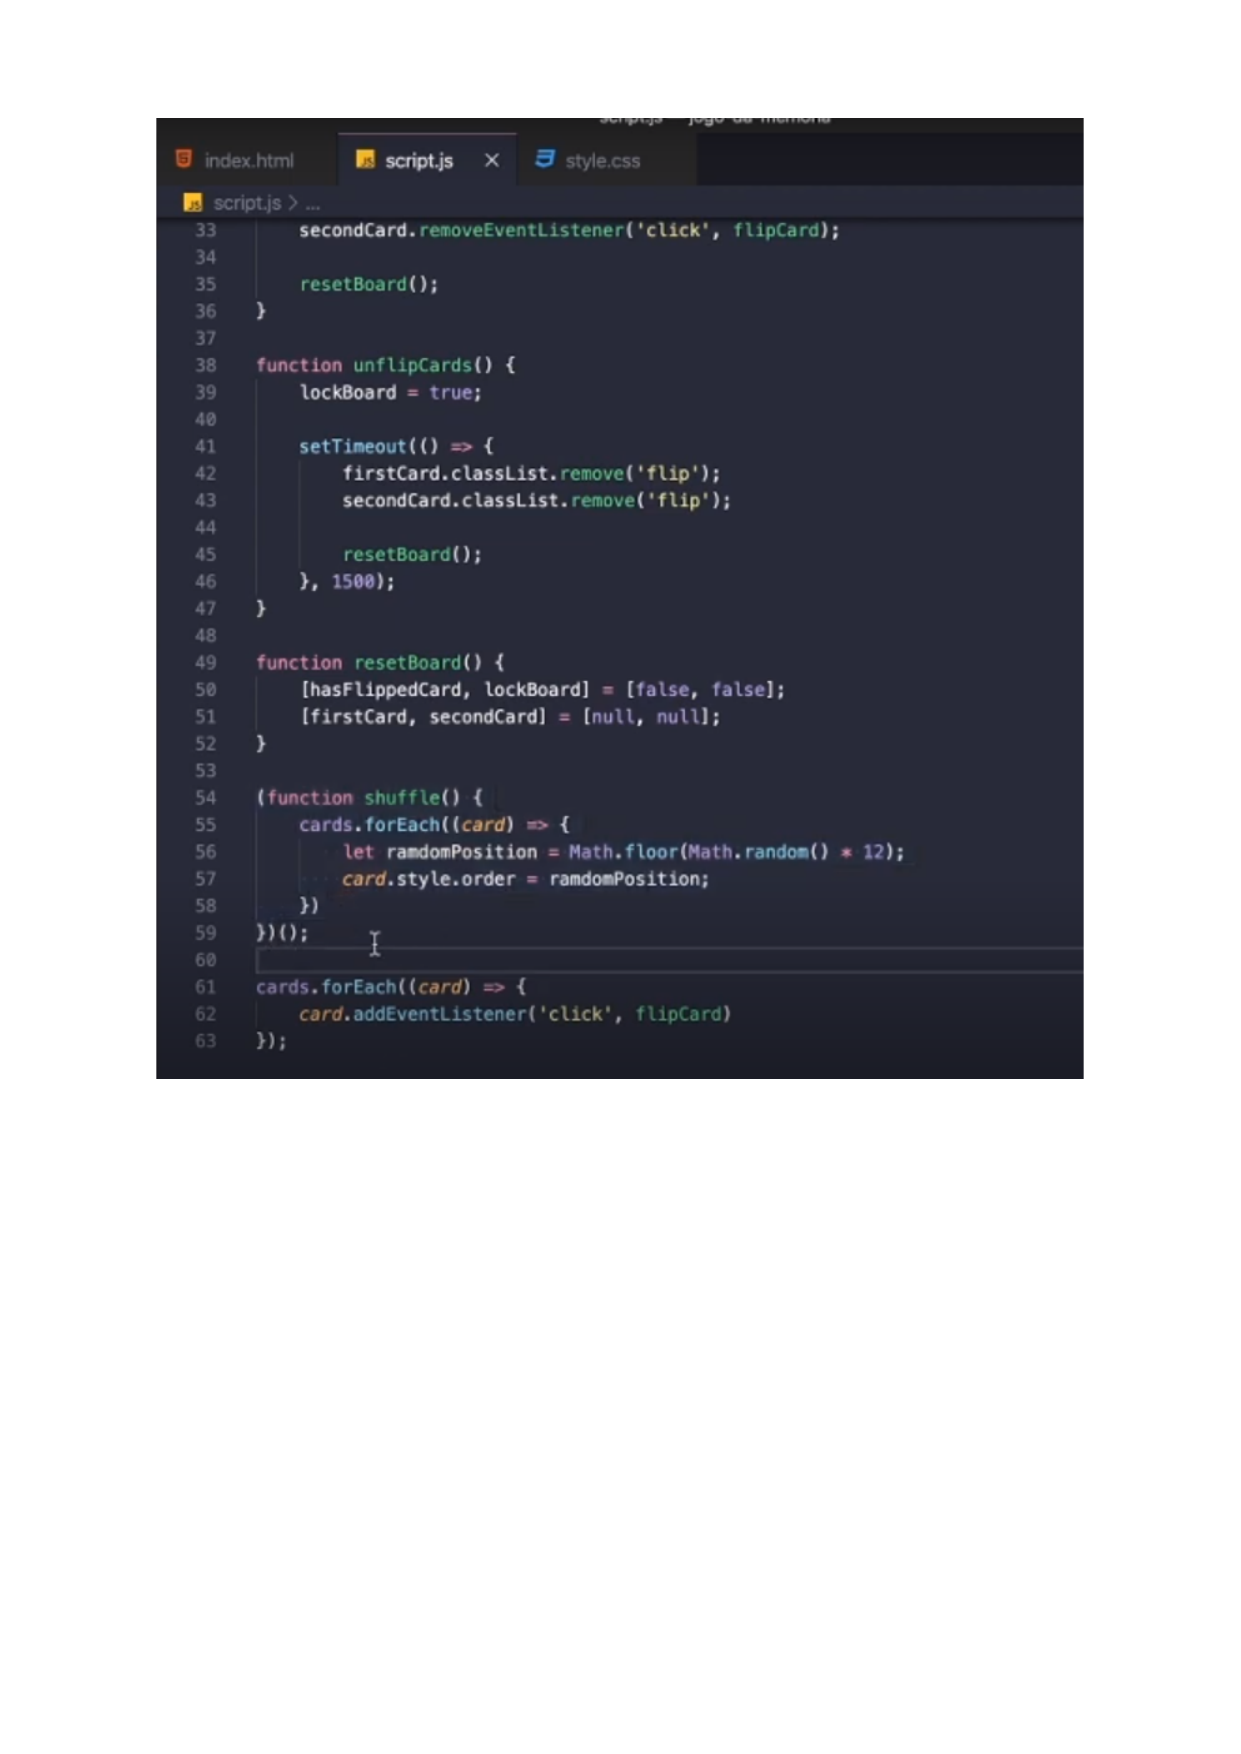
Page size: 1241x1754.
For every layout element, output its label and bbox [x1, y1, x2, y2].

picture [156, 118, 1084, 1079]
